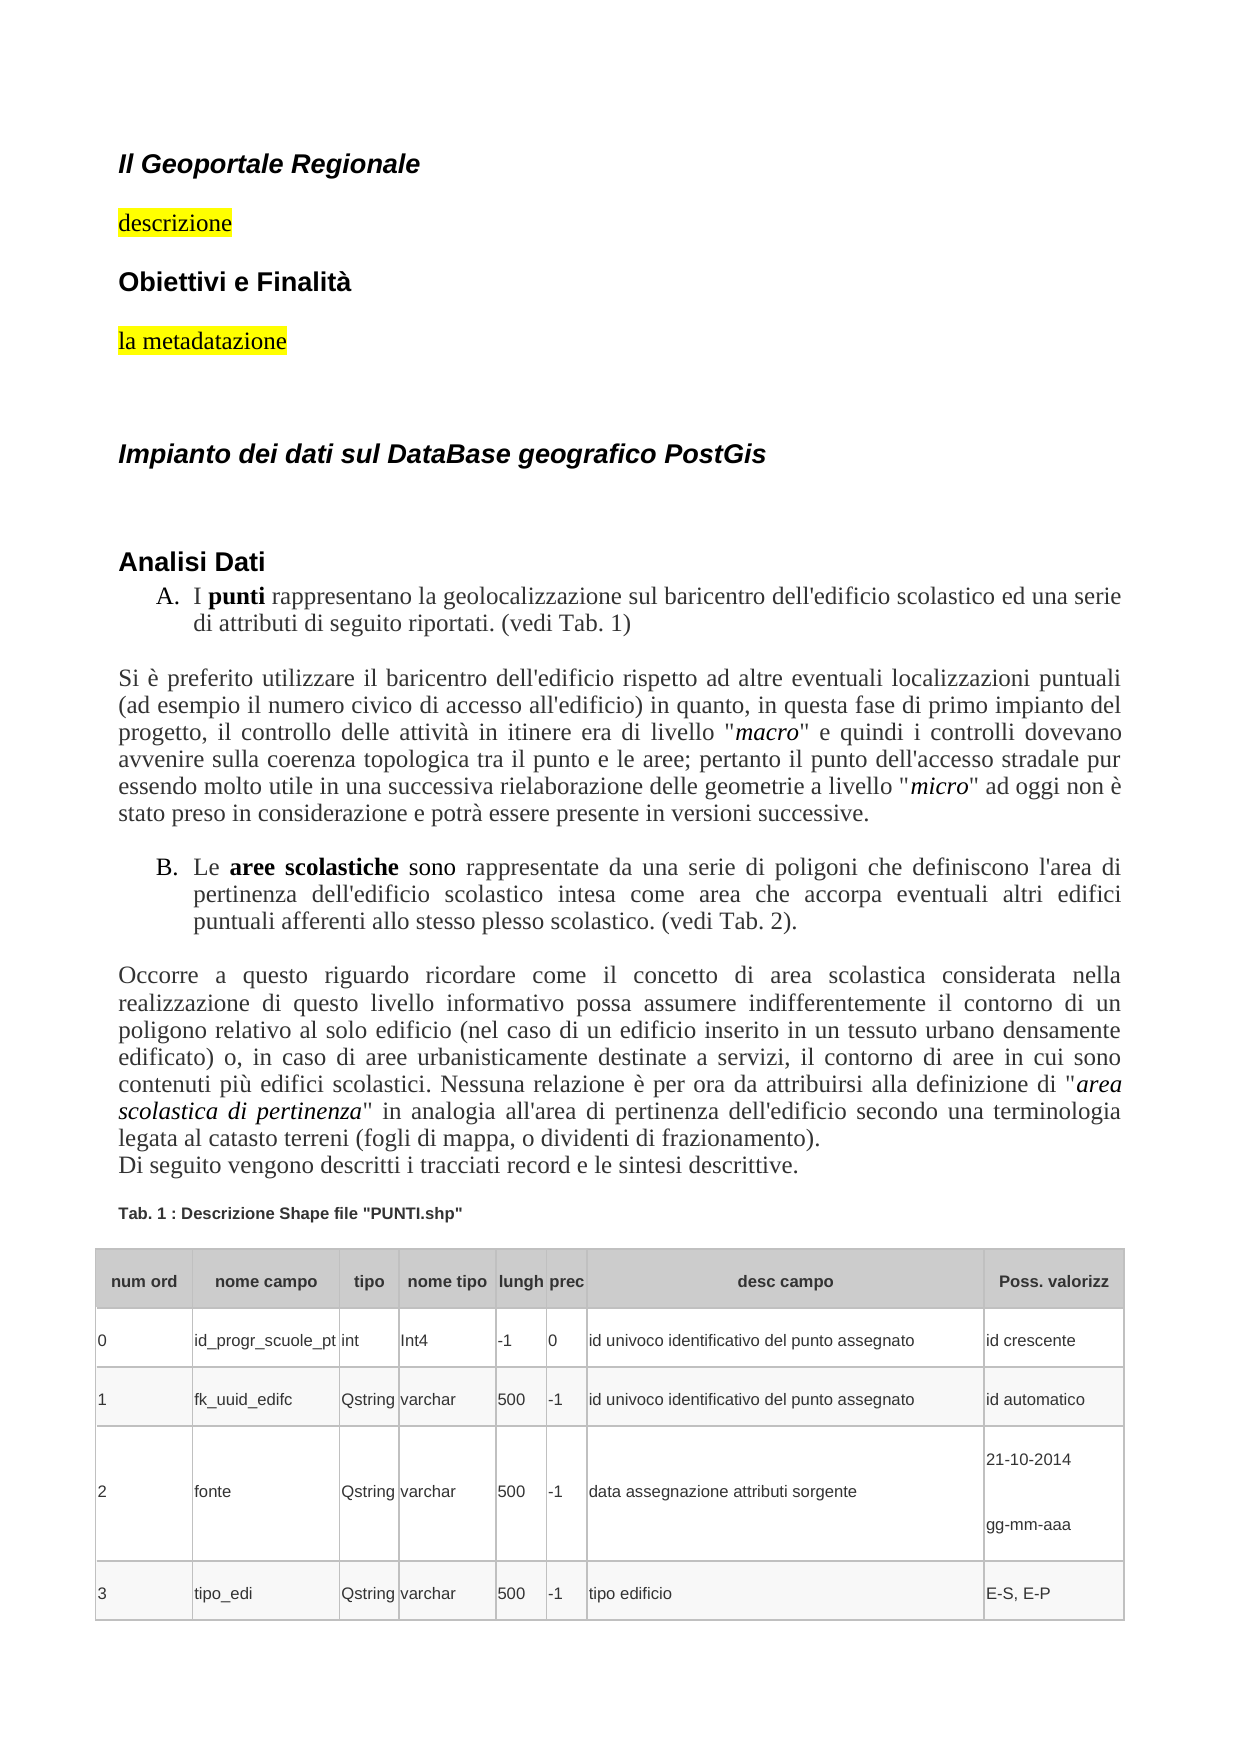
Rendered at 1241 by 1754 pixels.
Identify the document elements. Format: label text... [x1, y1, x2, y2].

table_header num ord [96, 1250, 192, 1307]
table_cell -1 [547, 1562, 586, 1619]
table_cell Qstring [340, 1562, 398, 1619]
table_header prec [547, 1250, 586, 1307]
table_cell int [340, 1309, 398, 1366]
table_cell 2 [96, 1426, 192, 1560]
table_cell 500 [497, 1562, 546, 1619]
table_cell tipo_edi [193, 1562, 339, 1619]
text Occorre a questo riguardo ricordare come il concetto di area scolastica considerata nella realizzazione di questo livello informativo possa assumere indifferentemente il contorno di un poligono relativo al solo edificio (nel caso di un edificio inserito in un tessuto urbano densamente edificato) o, in caso di aree urbanisticamente destinate a servizi, il contorno di aree in cui sono contenuti più edifici scolastici. Nessuna relazione è per ora da attribuirsi alla definizione di "area scolastica di pertinenza" in analogia all'area di pertinenza dell'edificio secondo una terminologia legata al catasto terreni (fogli di mappa, o dividenti di frazionamento). [118, 962, 1122, 1152]
list I punti rappresentano la geolocalizzazione sul baricentro dell'edificio scolastico ed una serie di attributi di seguito riportati. (vedi Tab. 1) [156, 583, 1122, 637]
text Di seguito vengono descritti i tracciati record e le sintesi descrittive. [118, 1152, 1122, 1179]
text la metadatazione [118, 326, 1122, 355]
table_cell varchar [400, 1562, 495, 1619]
text Si è preferito utilizzare il baricentro dell'edificio rispetto ad altre eventuali localizzazioni puntuali (ad esempio il numero civico di accesso all'edificio) in quanto, in questa fase di primo impianto del progetto, il controllo delle attività in itinere era di livello "macro" e quindi i controlli dovevano avvenire sulla coerenza topologica tra il punto e le aree; pertanto il punto dell'accesso stradale pur essendo molto utile in una successiva rielaborazione delle geometrie a livello "micro" ad oggi non è stato preso in considerazione e potrà essere presente in versioni successive. [118, 664, 1122, 827]
table_cell 0 [96, 1308, 192, 1366]
table_cell id univoco identificativo del punto assegnato manualmente [588, 1309, 983, 1366]
table_cell id univoco identificativo del punto assegnato automaticamente [588, 1368, 983, 1425]
subtitle Il Geoportale Regionale [118, 148, 1122, 179]
subtitle Analisi Dati [118, 546, 1122, 577]
table_header nome tipo [400, 1250, 495, 1307]
table_header desc campo [588, 1250, 983, 1307]
subtitle Obiettivi e Finalità [118, 266, 1122, 297]
table_cell fonte [193, 1427, 339, 1560]
subtitle Impianto dei dati sul DataBase geografico PostGis [118, 438, 1122, 469]
table_cell tipo edificio [588, 1562, 983, 1619]
table_header Poss. valorizz [985, 1250, 1123, 1307]
table_cell Qstring [340, 1427, 398, 1560]
table_cell -1 [547, 1368, 586, 1425]
table_cell -1 [547, 1427, 586, 1560]
table_cell 0 [547, 1309, 586, 1366]
table_header lungh [497, 1250, 546, 1307]
table_cell 21-10-2014 gg-mm-aaa [985, 1427, 1123, 1560]
table_cell fk_uuid_edifc [193, 1368, 339, 1425]
table_cell E-S, E-P [985, 1562, 1123, 1619]
table_cell Int4 [400, 1309, 495, 1366]
table_cell id_progr_scuole_pt [193, 1309, 339, 1366]
table_cell 3 [96, 1561, 192, 1619]
table_cell id automatico [985, 1368, 1123, 1425]
table_cell varchar [400, 1368, 495, 1425]
table_cell id crescente [985, 1309, 1123, 1366]
table_cell 500 [497, 1368, 546, 1425]
table_cell 1 [96, 1367, 192, 1425]
table_cell Qstring [340, 1368, 398, 1425]
list Le aree scolastiche sono rappresentate da una serie di poligoni che definiscono l'area di pertinenza dell'edificio scolastico intesa come area che accorpa eventuali altri edifici puntuali afferenti allo stesso plesso scolastico. (vedi Tab. 2). [156, 854, 1122, 935]
subtitle Tab. 1 : Descrizione Shape file "PUNTI.shp" [118, 1204, 1122, 1223]
table_cell -1 [497, 1309, 546, 1366]
table_cell varchar [400, 1427, 495, 1560]
table_cell 500 [497, 1427, 546, 1560]
table_cell data assegnazione attributi sorgente [588, 1427, 983, 1560]
table_header nome campo [193, 1250, 339, 1307]
text descrizione [118, 208, 1122, 237]
table_header tipo [340, 1250, 398, 1307]
